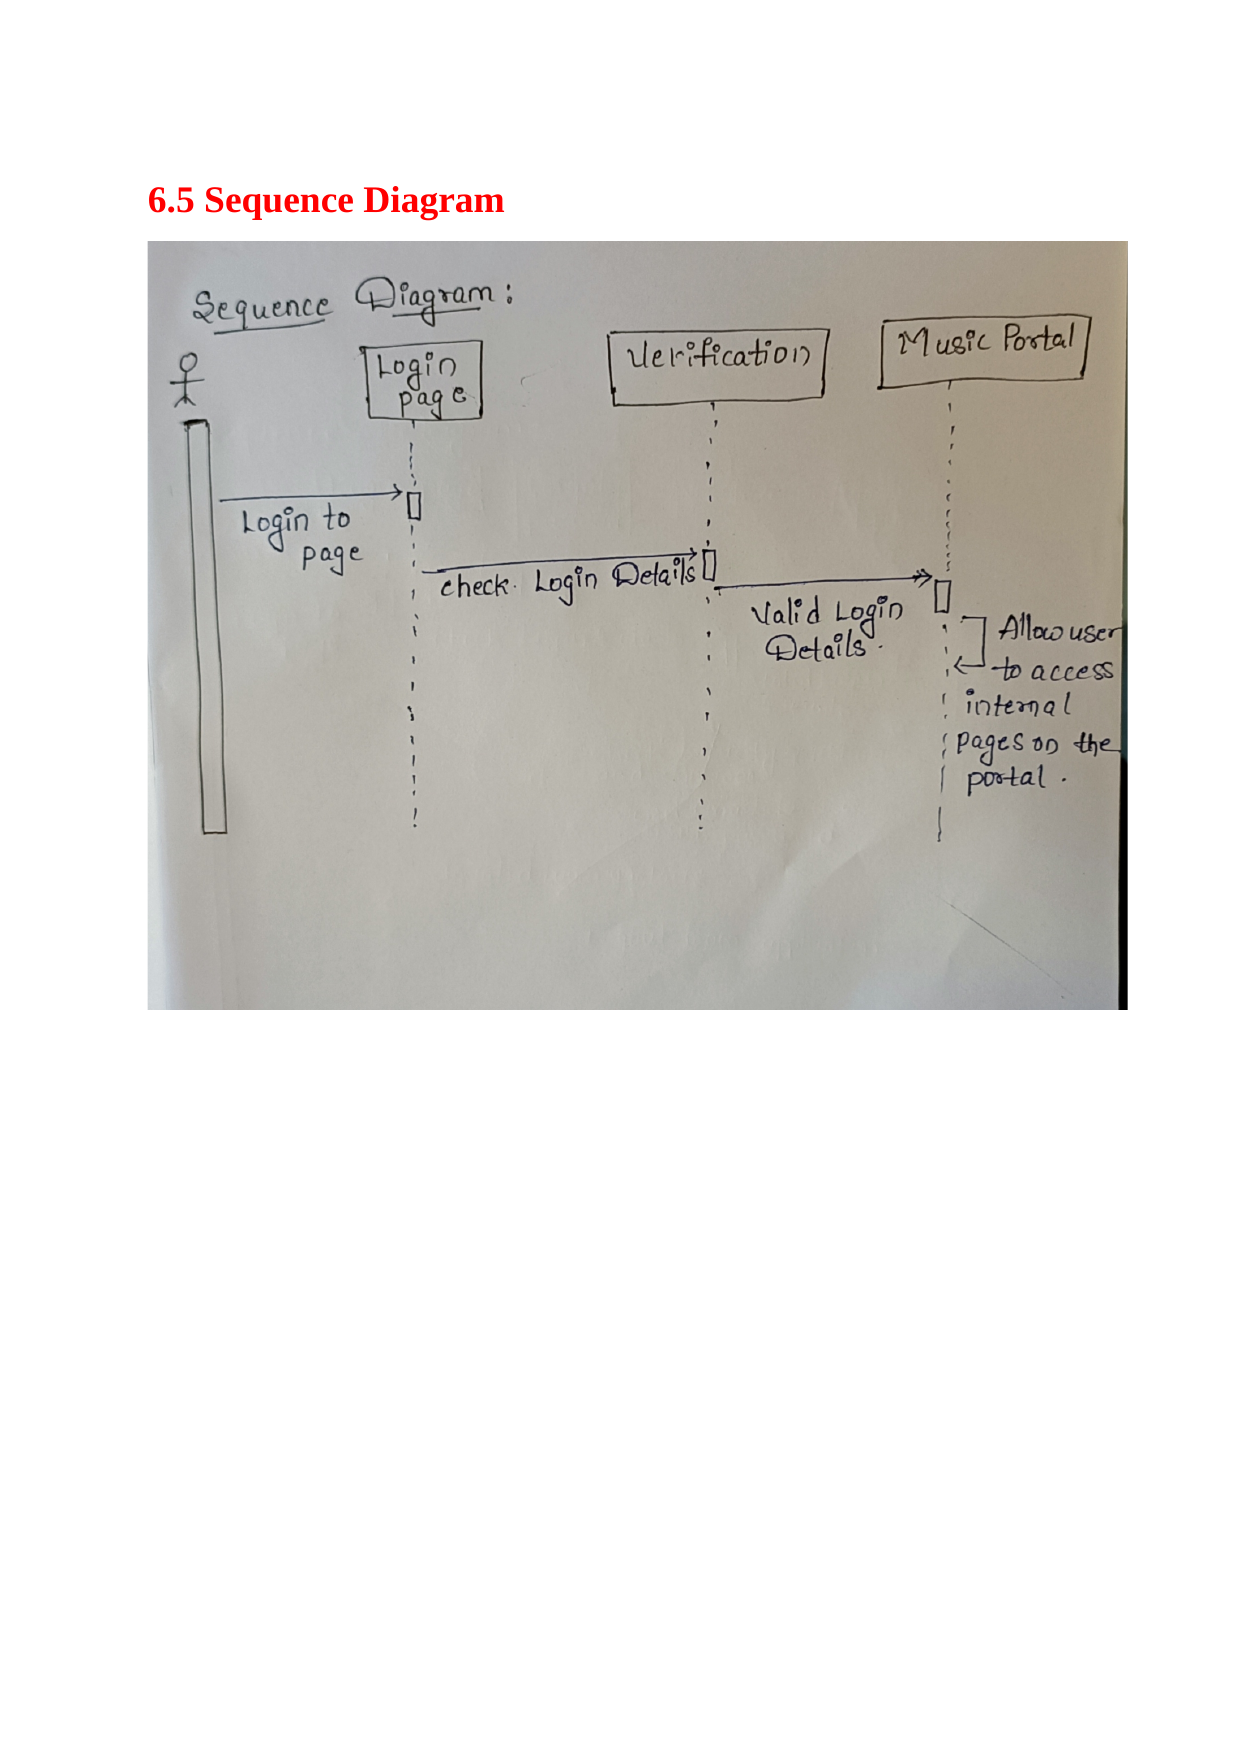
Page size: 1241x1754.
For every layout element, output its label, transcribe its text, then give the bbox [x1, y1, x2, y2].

text 6.5 Sequence Diagram [148, 177, 1128, 220]
picture [147, 241, 1128, 1010]
